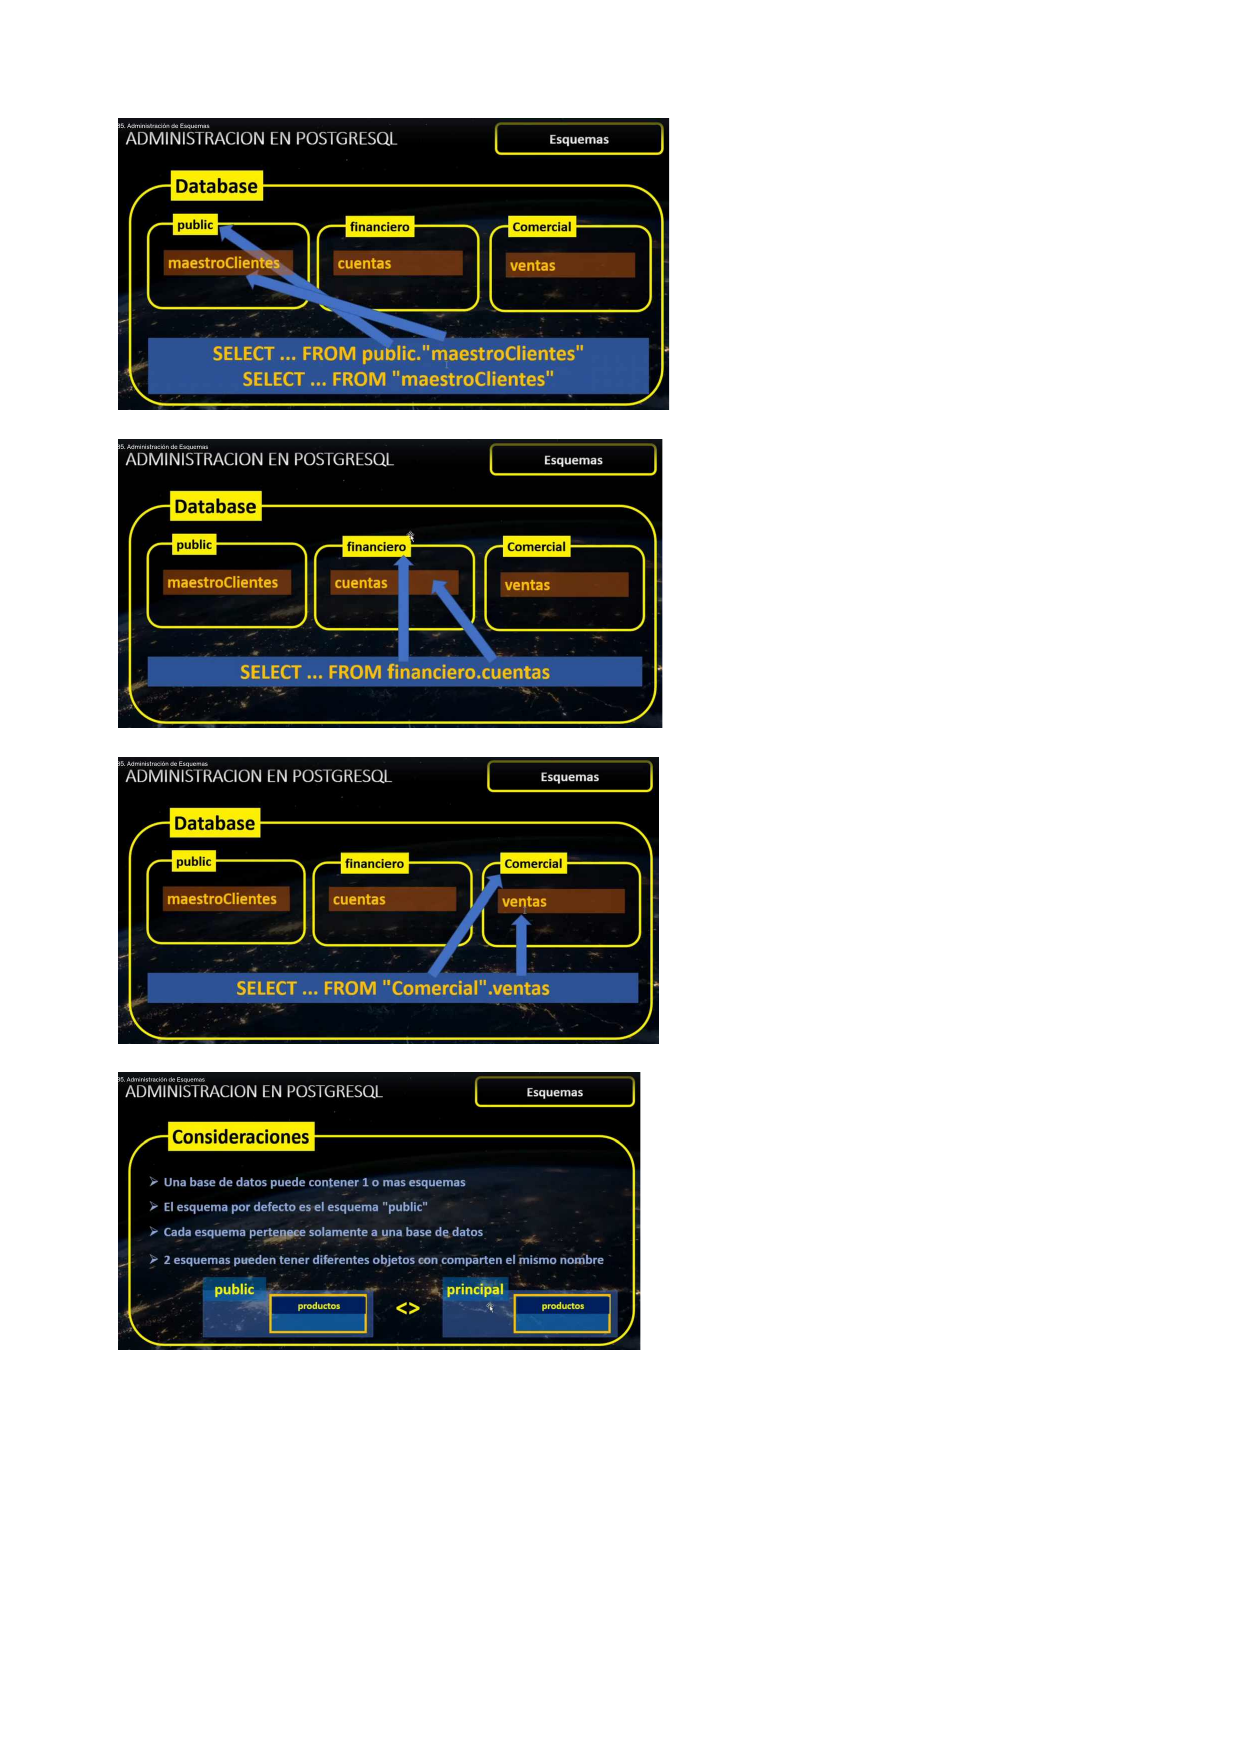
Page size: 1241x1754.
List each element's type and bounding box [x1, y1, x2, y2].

picture [118, 757, 659, 1044]
picture [118, 1072, 641, 1350]
picture [118, 439, 663, 728]
picture [118, 118, 670, 410]
